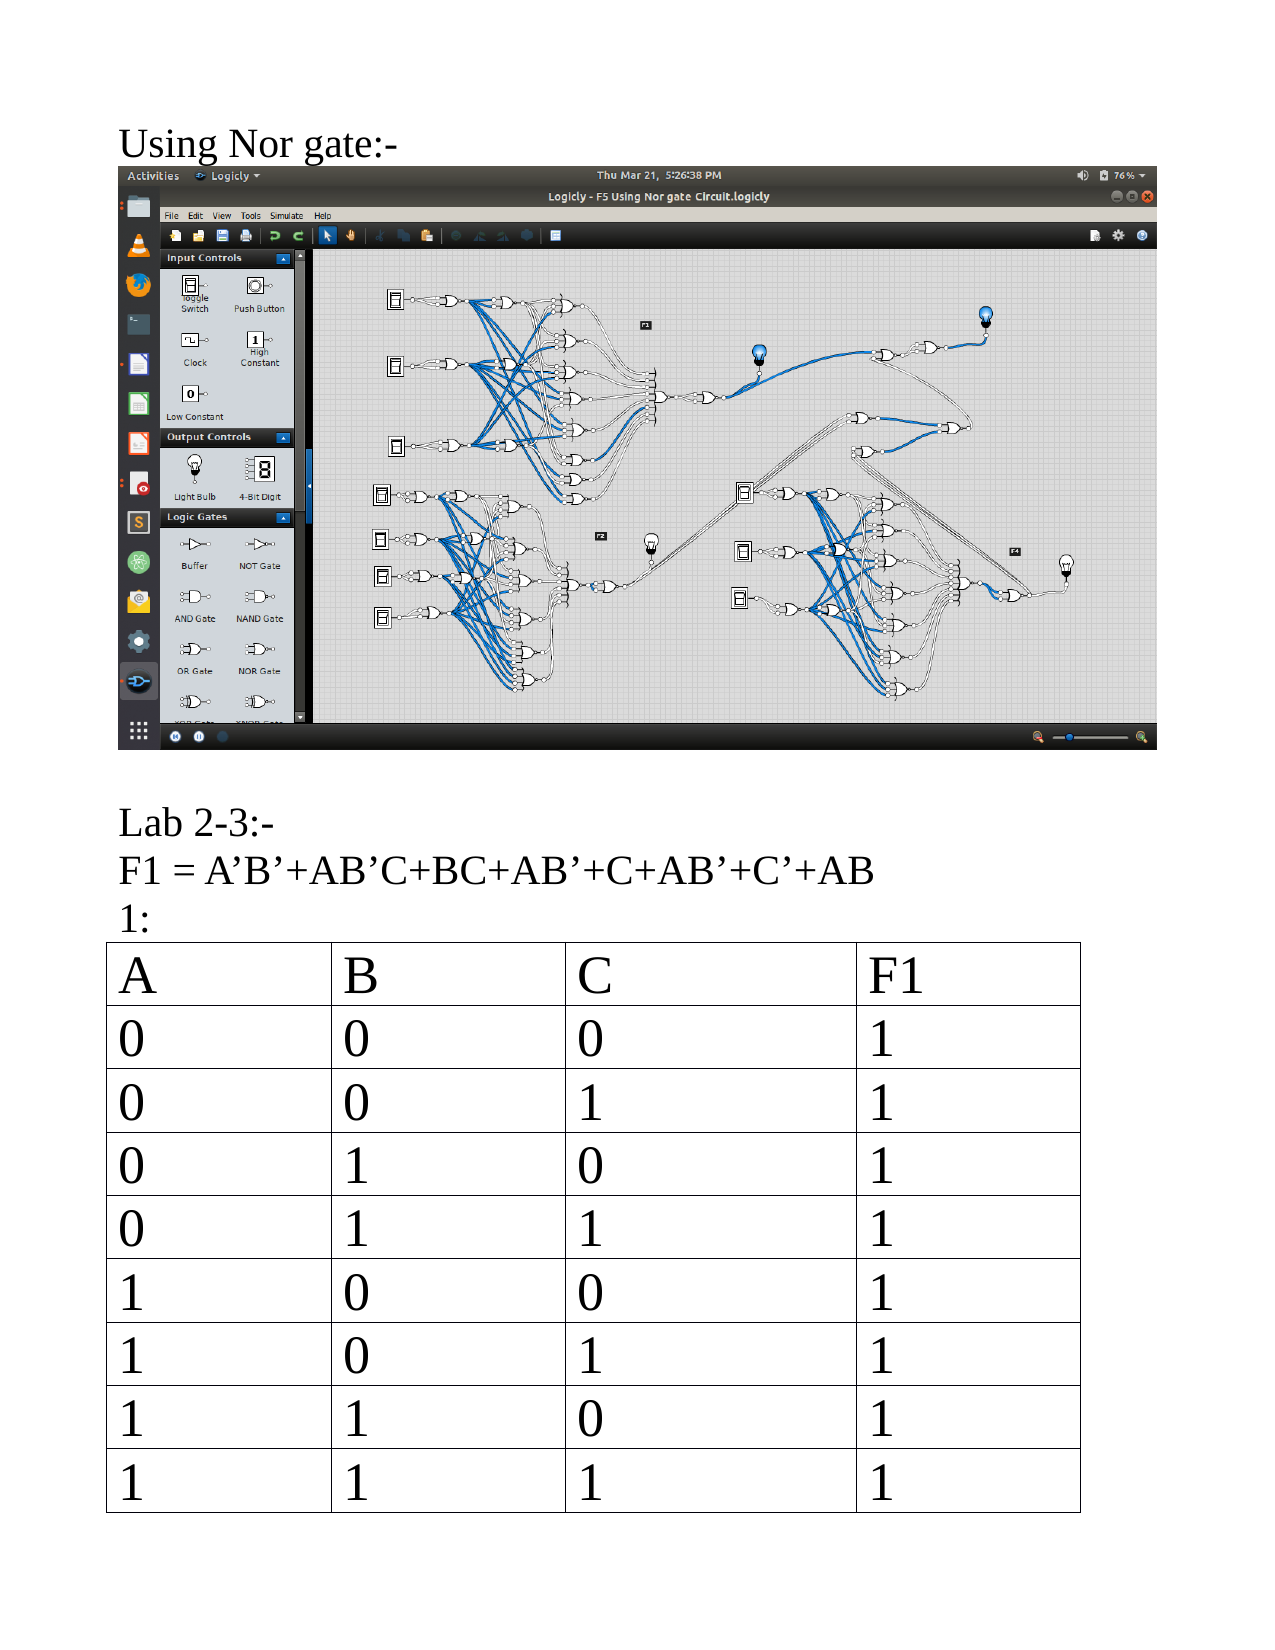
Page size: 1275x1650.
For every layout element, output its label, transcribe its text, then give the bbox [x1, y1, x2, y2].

table_cell 1 [107, 1323, 331, 1385]
table_cell 0 [107, 1069, 331, 1132]
table_cell 1 [332, 1133, 565, 1195]
table_cell 0 [566, 1133, 856, 1195]
table_cell 1 [857, 1386, 1080, 1448]
table_cell 1 [107, 1386, 331, 1448]
table_cell 0 [332, 1006, 565, 1068]
table_cell 0 [332, 1259, 565, 1322]
table_header F1 [857, 943, 1080, 1005]
table_cell 0 [332, 1069, 565, 1132]
table_cell 0 [566, 1386, 856, 1448]
table_cell 1 [332, 1386, 565, 1448]
table_header C [566, 943, 856, 1005]
table_cell 1 [857, 1449, 1080, 1512]
table_cell 0 [566, 1259, 856, 1322]
picture [118, 166, 1157, 750]
table_cell 1 [857, 1133, 1080, 1195]
table_cell 1 [107, 1449, 331, 1512]
table_cell 0 [107, 1196, 331, 1258]
table_cell 1 [857, 1006, 1080, 1068]
table_cell 1 [332, 1196, 565, 1258]
table_cell 0 [332, 1323, 565, 1385]
text Using Nor gate:- [118, 118, 1157, 166]
table_cell 1 [857, 1196, 1080, 1258]
table_cell 0 [566, 1006, 856, 1068]
table_cell 1 [332, 1449, 565, 1512]
table_cell 1 [857, 1323, 1080, 1385]
table_header B [332, 943, 565, 1005]
table_cell 1 [566, 1196, 856, 1258]
table_cell 0 [107, 1006, 331, 1068]
table_cell 0 [107, 1133, 331, 1195]
text Lab 2-3:- [118, 798, 1157, 846]
table_cell 1 [566, 1069, 856, 1132]
table_cell 1 [857, 1069, 1080, 1132]
table_cell 1 [566, 1323, 856, 1385]
text 1: [118, 894, 1157, 942]
table_cell 1 [566, 1449, 856, 1512]
table_cell 1 [107, 1259, 331, 1322]
text F1 = A’B’+AB’C+BC+AB’+C+AB’+C’+AB [118, 846, 1157, 894]
table_cell 1 [857, 1259, 1080, 1322]
table_header A [107, 943, 331, 1005]
